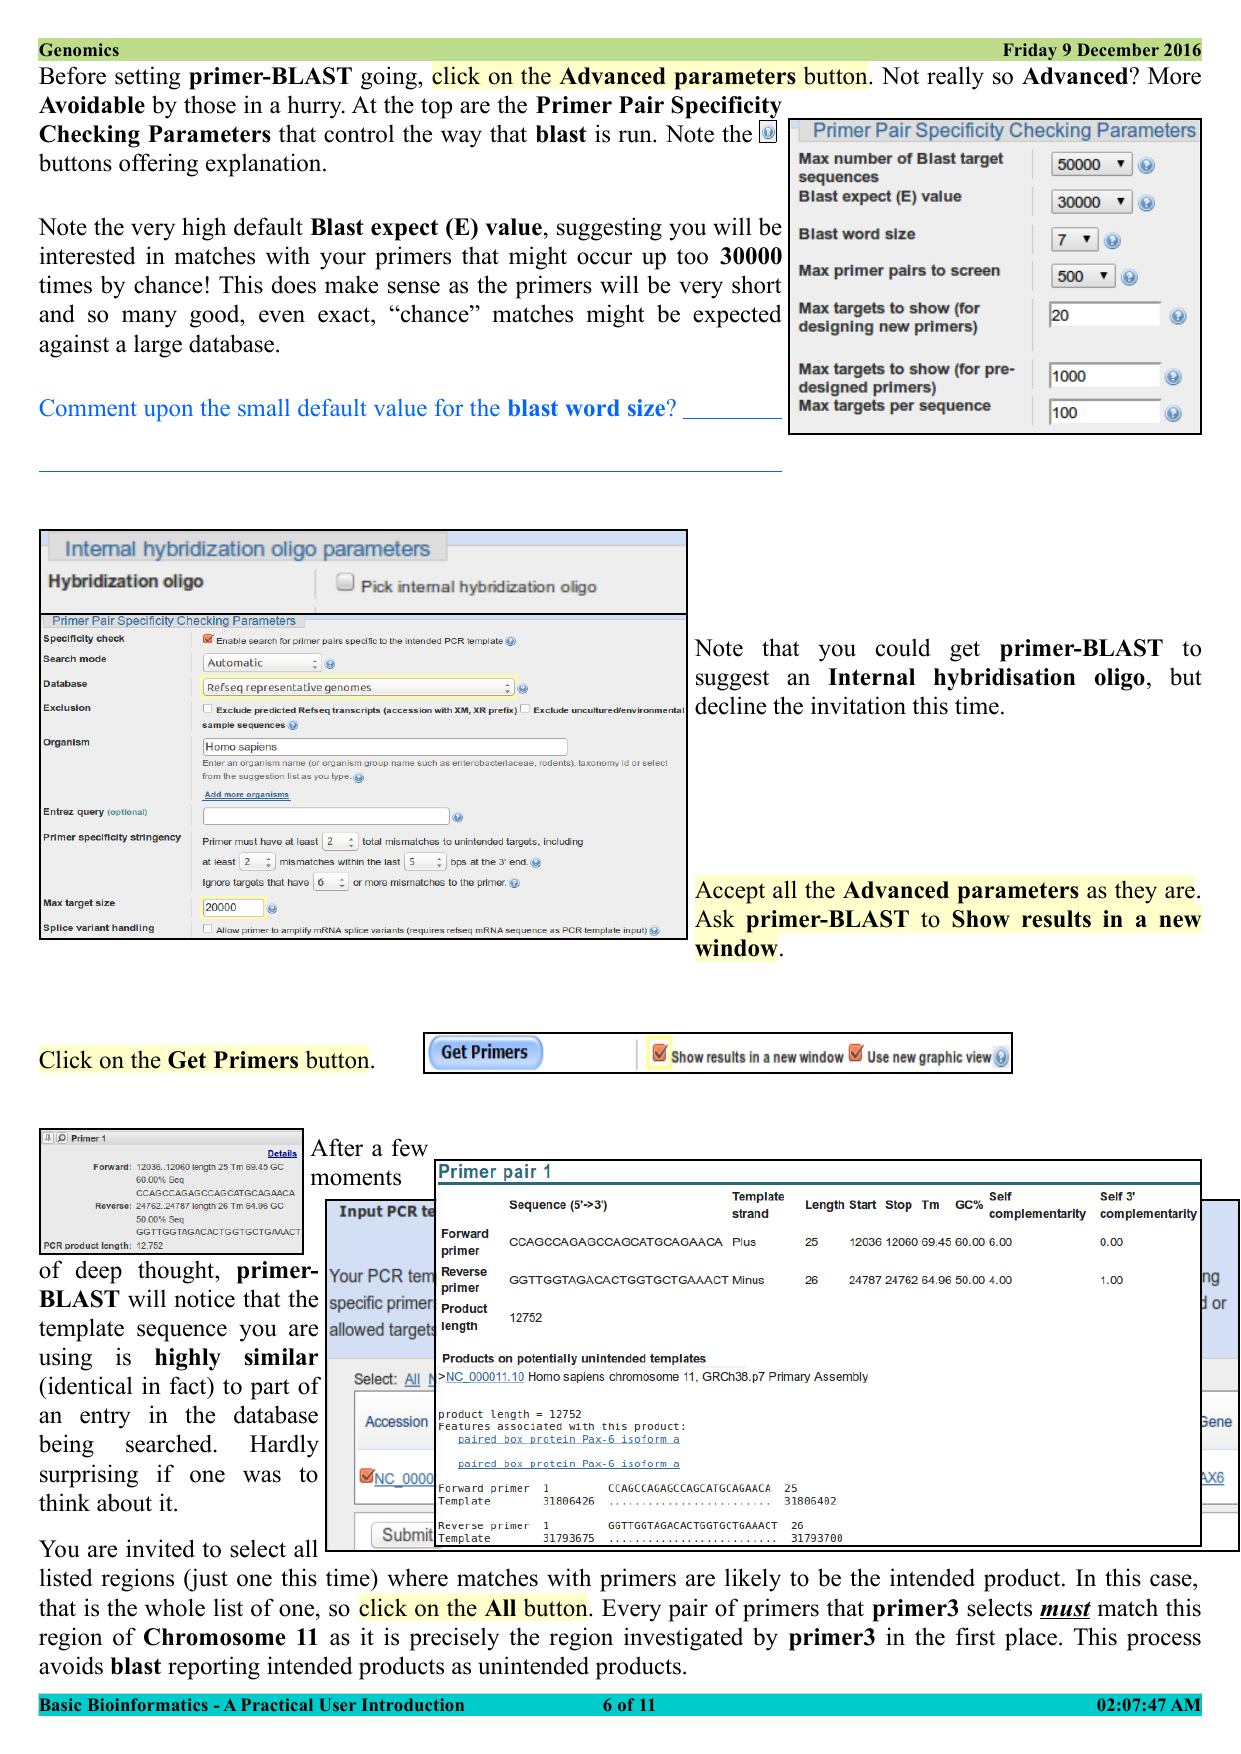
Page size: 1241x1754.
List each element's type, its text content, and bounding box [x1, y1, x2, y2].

text Note that you could get primer-BLAST to suggest an Internal hybridisation oligo, but decline the invitation this time. [688, 633, 1202, 720]
text Note the very high default Blast expect (E) value, suggesting you will be interested in matches with your primers that might occur up too 30000 times by chance! This does make sense as the primers will be very short and so many good, even exact, “chance” matches might be expected against a large database. [38, 212, 788, 357]
picture [760, 121, 776, 142]
text Accept all the Advanced parameters as they are. Ask primer-BLAST to Show results in a new window. [38, 874, 1202, 962]
picture [41, 531, 686, 613]
text You are invited to select all listed regions (just one this time) where matches with primers are likely to be the intended product. In this case, that is the whole list of one, so click on the All button. Every pair of primers that primer3 selects must match this region of Chromosome 11 as it is precisely the region investigated by primer3 in the first place. This process avoids blast reporting intended products as unintended products. [38, 1534, 1202, 1679]
picture [41, 1130, 302, 1253]
text [1013, 1044, 1202, 1073]
picture [790, 120, 1200, 433]
text Click on the Get Primers button. [38, 1044, 423, 1073]
text Before setting primer-BLAST going, click on the Advanced parameters button. Not really so Advanced? More Avoidable by those in a hurry. At the top are the Primer Pair Specificity Checking Parameters that control the way that blast is run. Note thebuttons offering explanation. [38, 61, 1202, 177]
picture [41, 615, 686, 938]
picture [436, 1161, 1200, 1545]
text Comment upon the small default value for the blast word size? [38, 393, 788, 422]
picture [425, 1034, 1011, 1072]
picture [327, 1201, 1238, 1550]
text After a few moments of deep thought, primer-BLAST will notice that the template sequence you are using is highly similar (identical in fact) to part of an entry in the database being searched. Hardly surprising if one was to think about it. [38, 1133, 1202, 1517]
